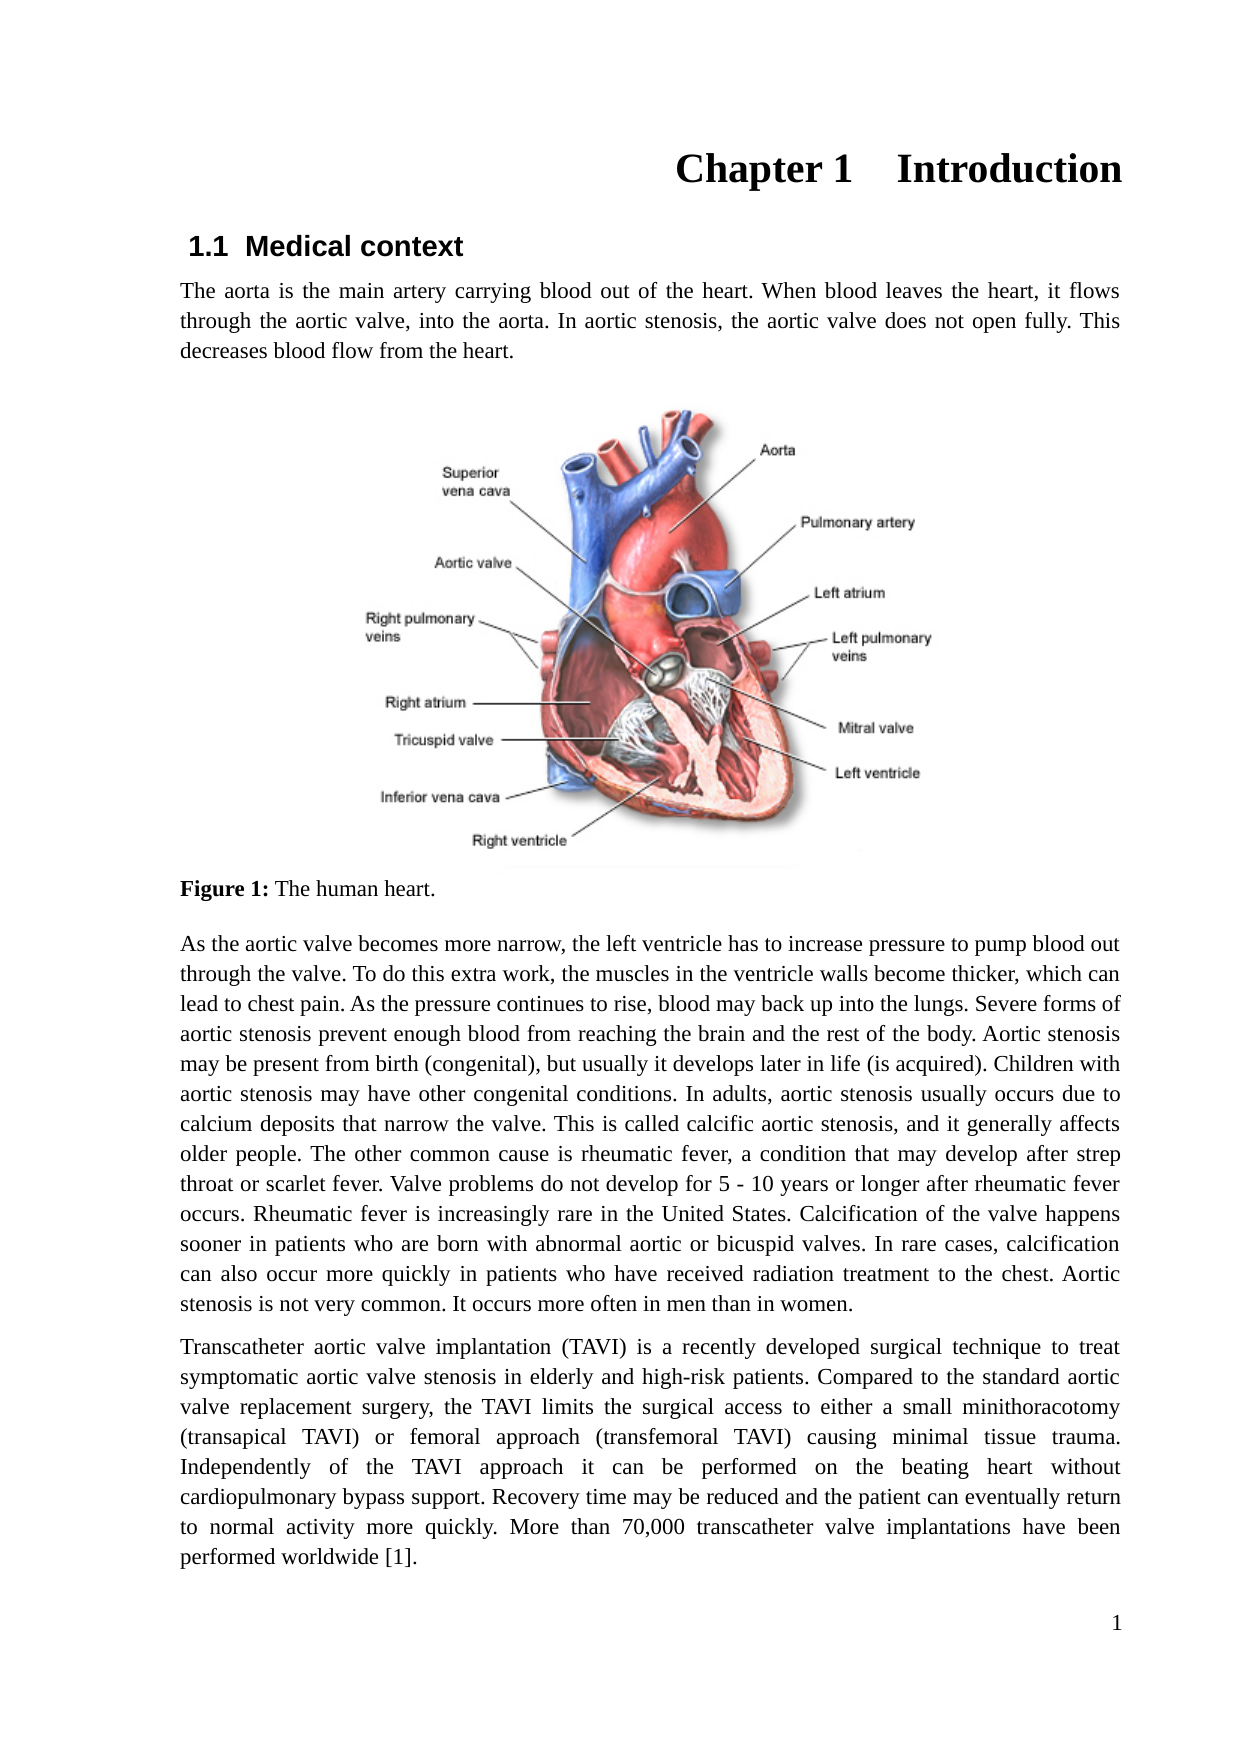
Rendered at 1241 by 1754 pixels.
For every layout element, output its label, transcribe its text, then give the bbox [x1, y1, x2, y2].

table_cell Figure 1: The human heart. [180, 875, 1122, 902]
subtitle Medical context [180, 228, 1122, 262]
subtitle Introduction [180, 143, 1122, 191]
text Transcatheter aortic valve implantation (TAVI) is a recently developed surgical technique to treat symptomatic aortic valve stenosis in elderly and high-risk patients. Compared to the standard aortic valve replacement surgery, the TAVI limits the surgical access to either a small minithoracotomy (transapical TAVI) or femoral approach (transfemoral TAVI) causing minimal tissue trauma. Independently of the TAVI approach it can be performed on the beating heart without cardiopulmonary bypass support. Recovery time may be reduced and the patient can eventually return to normal activity more quickly. More than 70,000 transcatheter valve implantations have been performed worldwide [1]. [180, 1330, 1122, 1570]
text The aorta is the main artery carrying blood out of the heart. When blood leaves the heart, it flows through the aortic valve, into the aorta. In aortic stenosis, the aortic valve does not open fully. This decreases blood flow from the heart. [180, 274, 1122, 364]
text As the aortic valve becomes more narrow, the left ventricle has to increase pressure to pump blood out through the valve. To do this extra work, the muscles in the ventricle walls become thicker, which can lead to chest pain. As the pressure continues to rise, blood may back up into the lungs. Severe forms of aortic stenosis prevent enough blood from reaching the brain and the rest of the body. Aortic stenosis may be present from birth (congenital), but usually it develops later in life (is acquired). Children with aortic stenosis may have other congenital conditions. In adults, aortic stenosis usually occurs due to calcium deposits that narrow the valve. This is called calcific aortic stenosis, and it generally affects older people. The other common cause is rheumatic fever, a condition that may develop after strep throat or scarlet fever. Valve problems do not develop for 5 - 10 years or longer after rheumatic fever occurs. Rheumatic fever is increasingly rare in the United States. Calcification of the valve happens sooner in patients who are born with abnormal aortic or bicuspid valves. In rare cases, calcification can also occur more quickly in patients who have received radiation treatment to the chest. Aortic stenosis is not very common. It occurs more often in men than in women. [180, 928, 1122, 1318]
table_header [180, 404, 357, 875]
table_header [945, 404, 1122, 875]
picture [357, 403, 945, 876]
